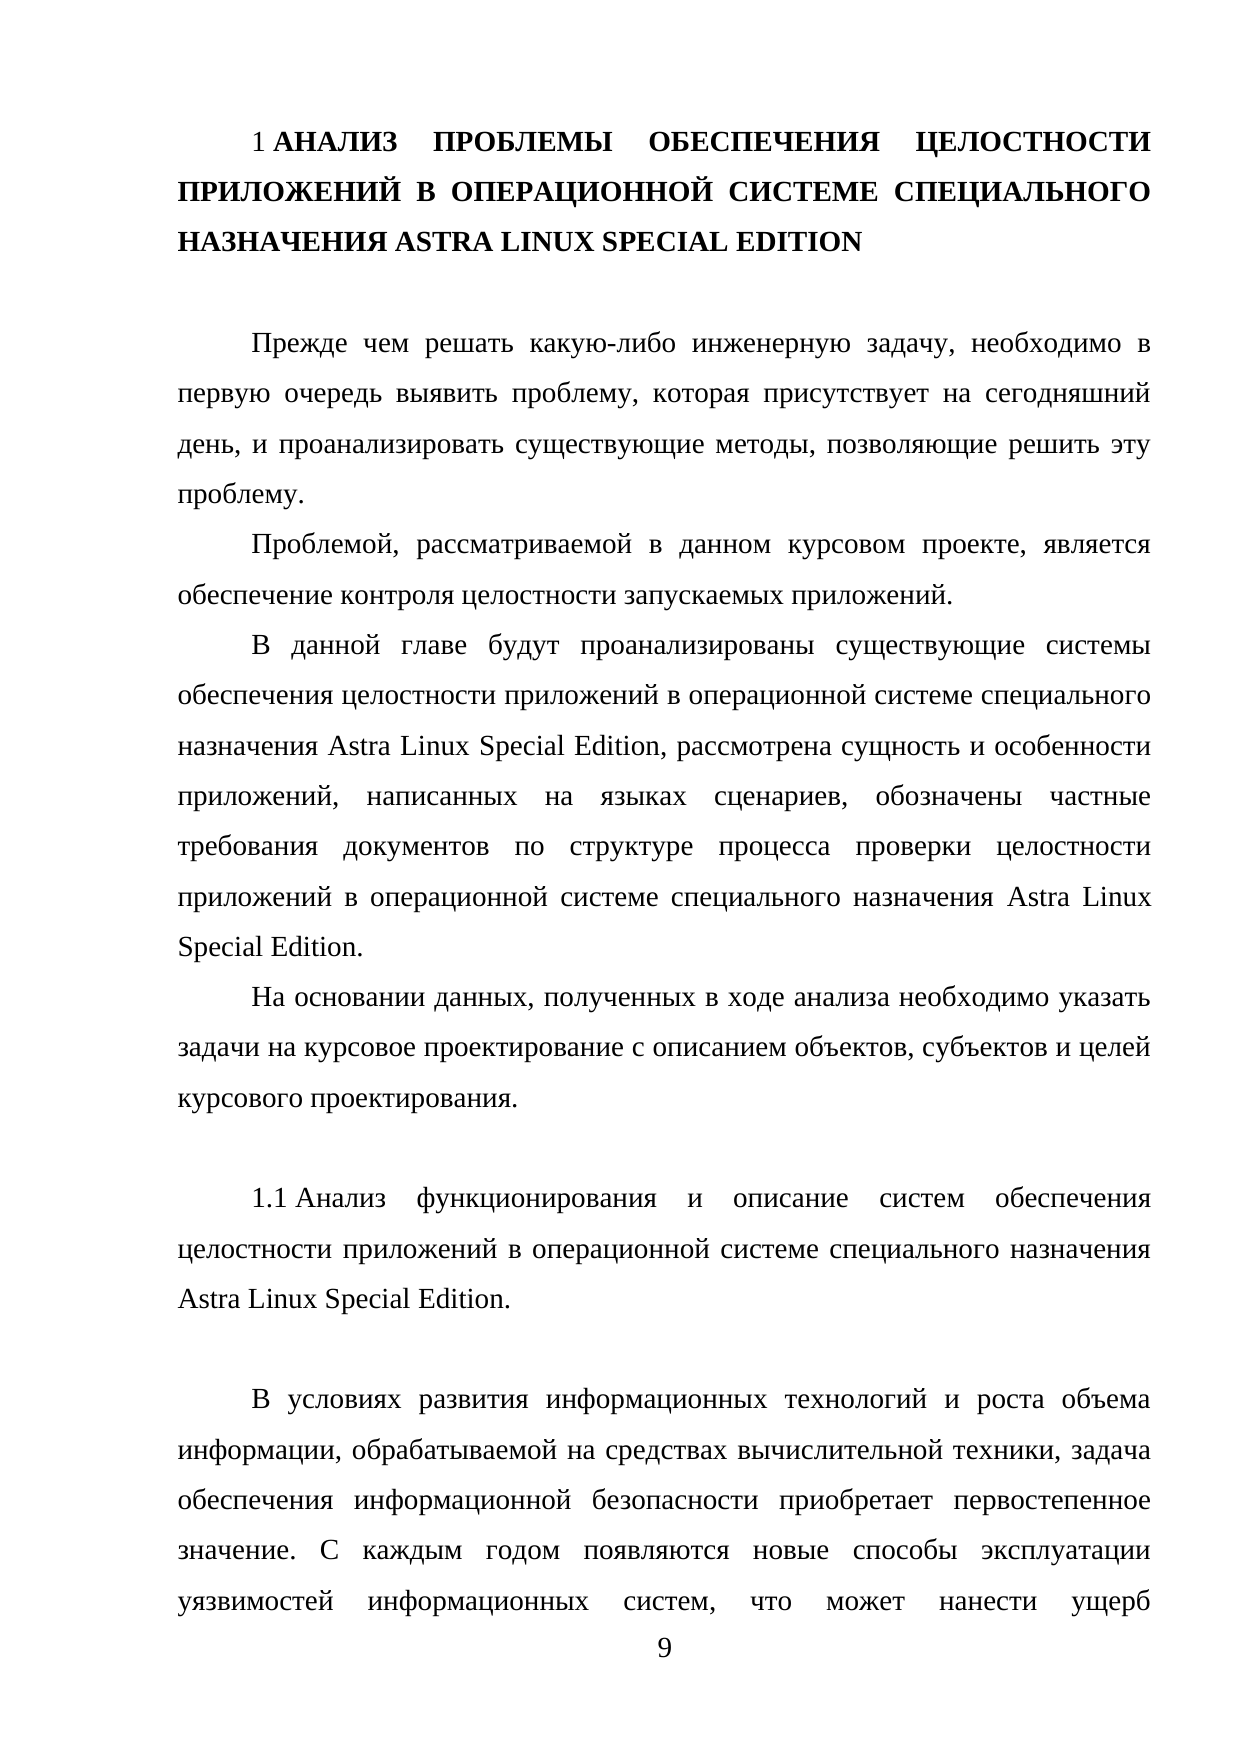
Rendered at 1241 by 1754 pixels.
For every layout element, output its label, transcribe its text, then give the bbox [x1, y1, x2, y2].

text Прежде чем решать какую-либо инженерную задачу, необходимо в первую очередь выявить проблему, которая присутствует на сегодняшний день, и проанализировать существующие методы, позволяющие решить эту проблему. [177, 325, 1152, 510]
text Проблемой, рассматриваемой в данном курсовом проекте, является обеспечение контроля целостности запускаемых приложений. [177, 526, 1152, 610]
subtitle АНАЛИЗ ПРОБЛЕМЫ ОБЕСПЕЧЕНИЯ ЦЕЛОСТНОСТИ ПРИЛОЖЕНИЙ В ОПЕРАЦИОННОЙ СИСТЕМЕ СПЕЦИАЛЬНОГО НАЗНАЧЕНИЯ ASTRA LINUX SPECIAL EDITION [177, 124, 1152, 258]
text На основании данных, полученных в ходе анализа необходимо указать задачи на курсовое проектирование с описанием объектов, субъектов и целей курсового проектирования. [177, 979, 1152, 1113]
text В условиях развития информационных технологий и роста объема информации, обрабатываемой на средствах вычислительной техники, задача обеспечения информационной безопасности приобретает первостепенное значение. С каждым годом появляются новые способы эксплуатации уязвимостей информационных систем, что может нанести ущерб [177, 1381, 1152, 1616]
subtitle Анализ функционирования и описание систем обеспечения целостности приложений в операционной системе специального назначения Astra Linux Special Edition. [177, 1181, 1152, 1315]
text В данной главе будут проанализированы существующие системы обеспечения целостности приложений в операционной системе специального назначения Astra Linux Special Edition, рассмотрена сущность и особенности приложений, написанных на языках сценариев, обозначены частные требования документов по структуре процесса проверки целостности приложений в операционной системе специального назначения Astra Linux Special Edition. [177, 627, 1152, 962]
